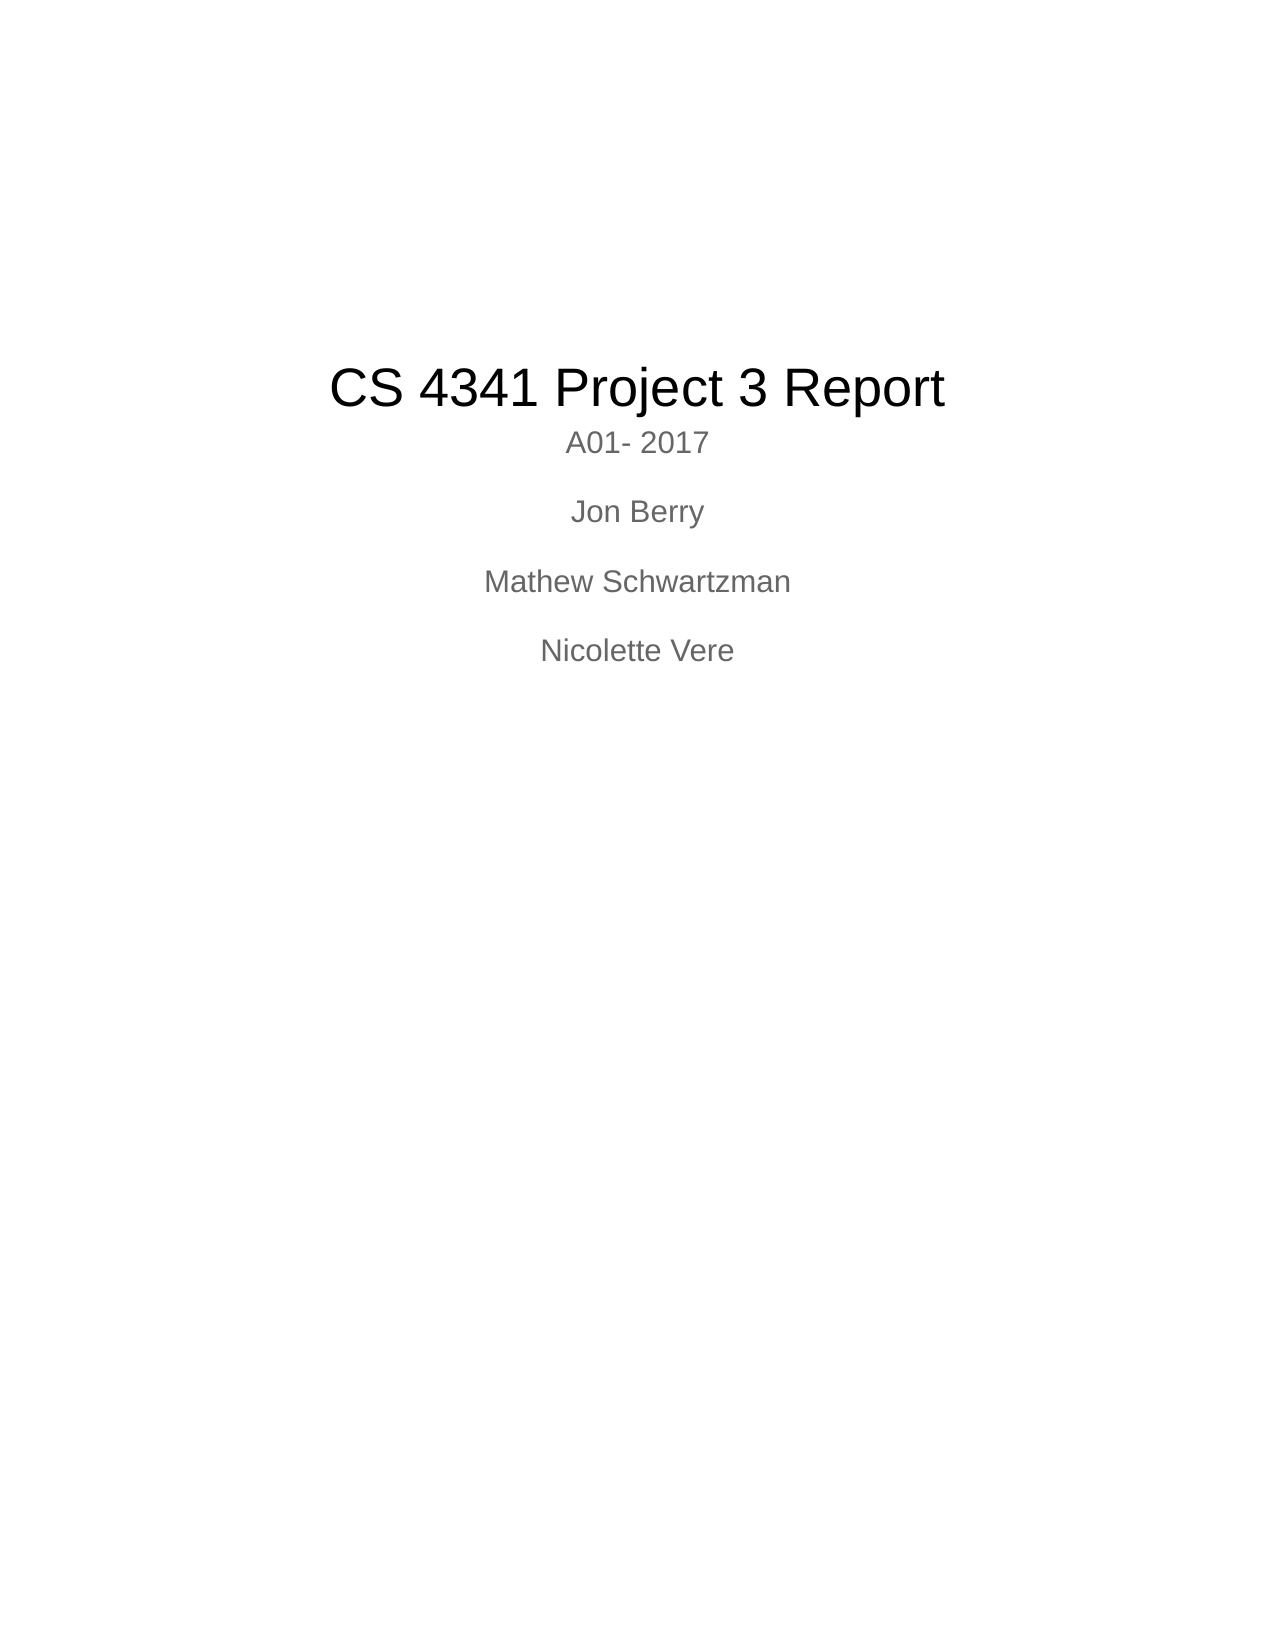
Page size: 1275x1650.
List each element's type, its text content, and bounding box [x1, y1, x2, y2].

subtitle A01- 2017 [150, 424, 1125, 460]
subtitle Jon Berry [150, 493, 1125, 529]
subtitle Nicolette Vere [150, 632, 1125, 668]
subtitle Mathew Schwartzman [150, 563, 1125, 599]
title CS 4341 Project 3 Report [150, 356, 1125, 418]
